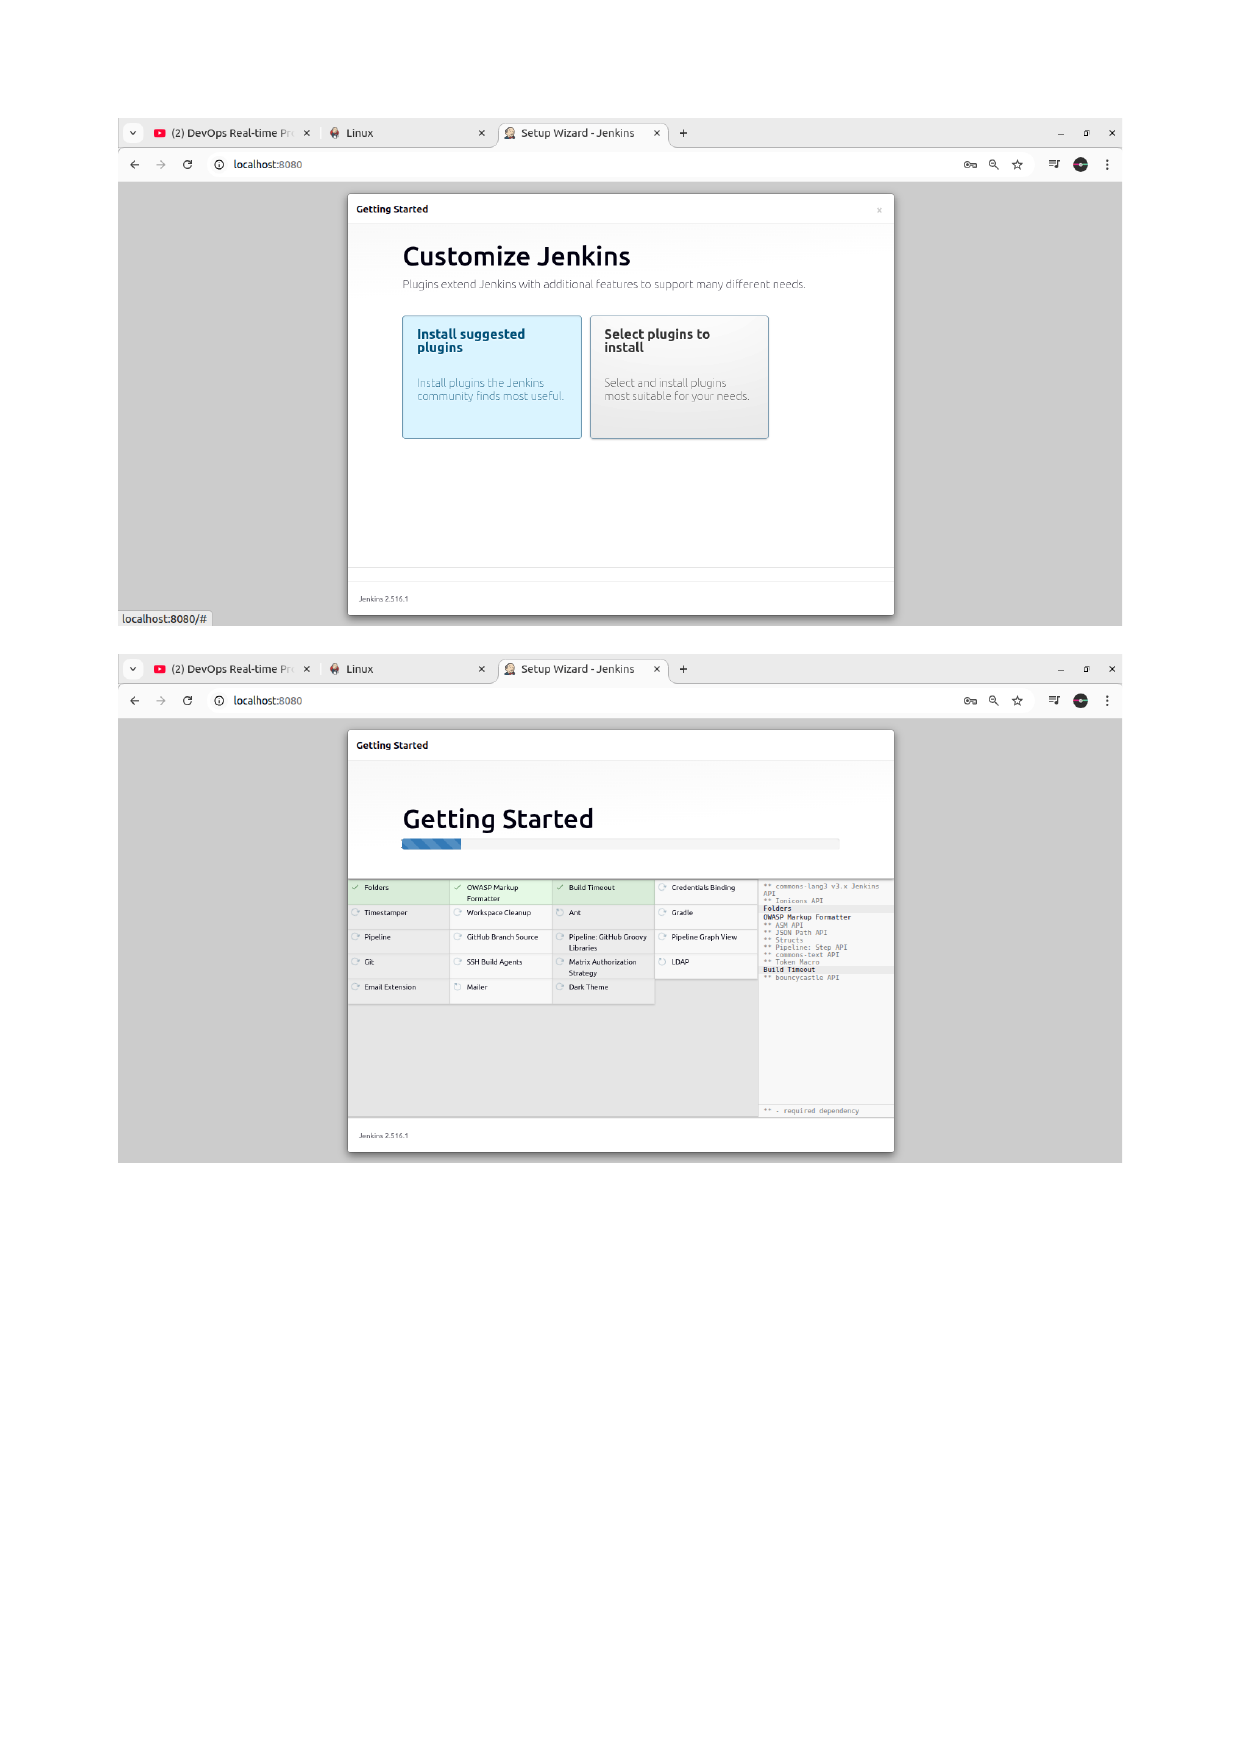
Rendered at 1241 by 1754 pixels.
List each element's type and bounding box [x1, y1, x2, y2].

picture [118, 654, 1123, 1163]
picture [118, 118, 1123, 626]
